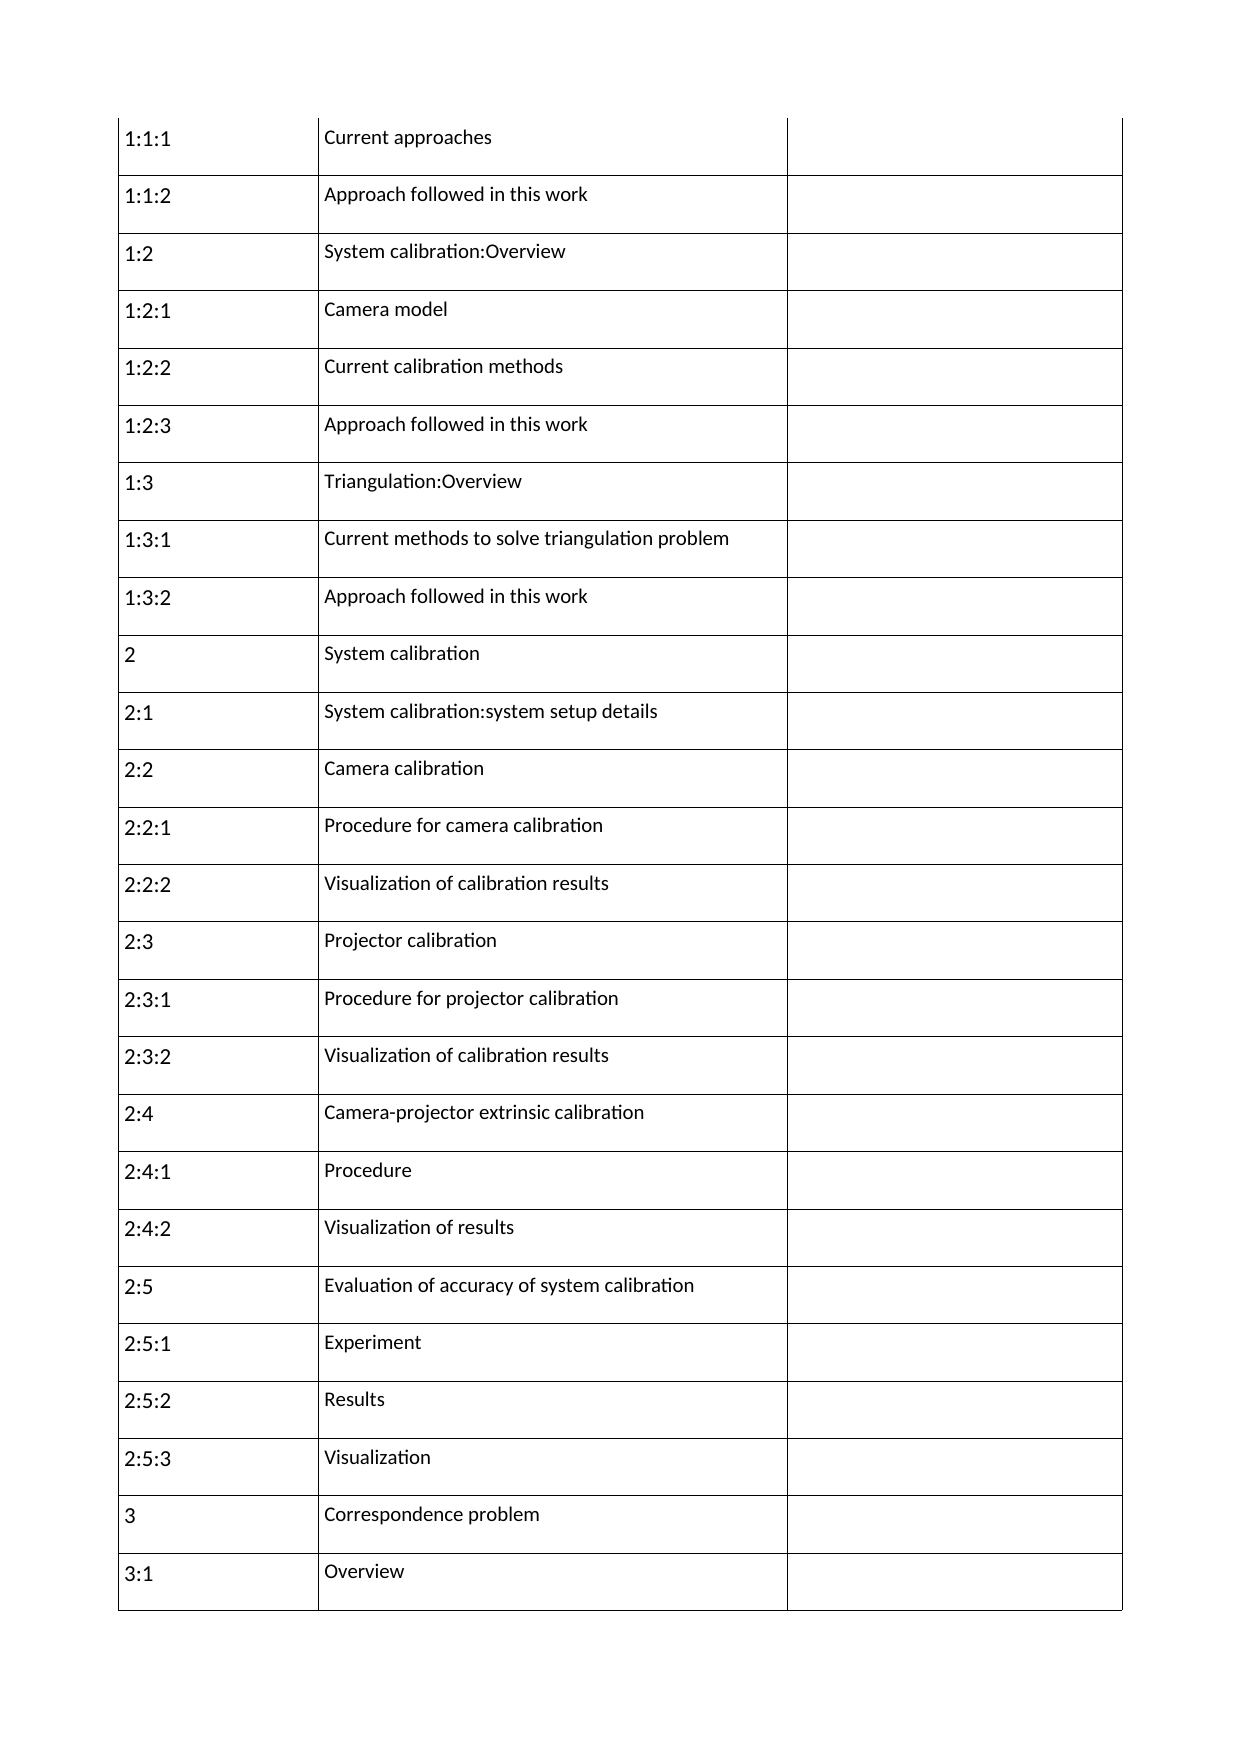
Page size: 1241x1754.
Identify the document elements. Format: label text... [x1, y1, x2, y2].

table_cell 2:4:2 [119, 1210, 318, 1266]
table_cell [788, 693, 1122, 749]
table_cell Triangulation:Overview [319, 463, 787, 520]
table_cell Camera model [319, 291, 787, 348]
table_cell [788, 521, 1122, 577]
table_cell 2:4:1 [119, 1152, 318, 1209]
table_cell Experiment [319, 1324, 787, 1381]
table_cell [788, 808, 1122, 864]
table_cell [788, 1210, 1122, 1266]
table_cell 2:5:1 [119, 1324, 318, 1381]
table_cell Current approaches [319, 118, 787, 175]
table_cell 2:5:3 [119, 1439, 318, 1495]
table_cell Current methods to solve triangulation problem [319, 521, 787, 577]
table_cell 2:2:2 [119, 865, 318, 921]
table_cell System calibration:system setup details [319, 693, 787, 749]
table_cell 1:3:2 [119, 578, 318, 635]
table_cell [788, 1439, 1122, 1495]
table_cell 2:2:1 [119, 808, 318, 864]
table_cell 2:3 [119, 922, 318, 979]
table_cell Visualization [319, 1439, 787, 1495]
table_cell Procedure for projector calibration [319, 980, 787, 1036]
table_cell [788, 176, 1122, 233]
table_cell [788, 349, 1122, 405]
table_cell [788, 1267, 1122, 1323]
table_cell [788, 980, 1122, 1036]
table_cell [788, 578, 1122, 635]
table_cell 2:5 [119, 1267, 318, 1323]
table_cell 1:2 [119, 234, 318, 290]
table_cell 1:3 [119, 463, 318, 520]
table_cell 3:1 [119, 1554, 318, 1610]
table_cell [788, 1152, 1122, 1209]
table_cell 2:2 [119, 750, 318, 807]
table_cell 2:3:2 [119, 1037, 318, 1094]
table_cell Results [319, 1382, 787, 1438]
table_cell 1:2:1 [119, 291, 318, 348]
table_cell [788, 1382, 1122, 1438]
table_cell Visualization of results [319, 1210, 787, 1266]
table_cell Evaluation of accuracy of system calibration [319, 1267, 787, 1323]
table_cell [788, 118, 1122, 175]
table_cell Approach followed in this work [319, 406, 787, 462]
table_cell 1:3:1 [119, 521, 318, 577]
table_cell [788, 234, 1122, 290]
table_cell [788, 750, 1122, 807]
table_cell 2:1 [119, 693, 318, 749]
table_cell 1:1:2 [119, 176, 318, 233]
table_cell Correspondence problem [319, 1496, 787, 1553]
table_cell Current calibration methods [319, 349, 787, 405]
table_cell [788, 1554, 1122, 1610]
table_cell [788, 1037, 1122, 1094]
table_cell Projector calibration [319, 922, 787, 979]
table_cell Visualization of calibration results [319, 865, 787, 921]
table_cell [788, 1496, 1122, 1553]
table_cell Visualization of calibration results [319, 1037, 787, 1094]
table_cell 1:1:1 [119, 118, 318, 175]
table_cell Camera-projector extrinsic calibration [319, 1095, 787, 1151]
table_cell Overview [319, 1554, 787, 1610]
table_cell 2:4 [119, 1095, 318, 1151]
table_cell [788, 922, 1122, 979]
table_cell Procedure [319, 1152, 787, 1209]
table_cell Procedure for camera calibration [319, 808, 787, 864]
table_cell Approach followed in this work [319, 578, 787, 635]
table_cell 2 [119, 636, 318, 692]
table_cell System calibration:Overview [319, 234, 787, 290]
table_cell [788, 1324, 1122, 1381]
table_cell [788, 865, 1122, 921]
table_cell [788, 463, 1122, 520]
table_cell 1:2:2 [119, 349, 318, 405]
table_cell System calibration [319, 636, 787, 692]
table_cell 3 [119, 1496, 318, 1553]
table_cell 2:3:1 [119, 980, 318, 1036]
table_cell [788, 406, 1122, 462]
table_cell 1:2:3 [119, 406, 318, 462]
table_cell [788, 636, 1122, 692]
table_cell Camera calibration [319, 750, 787, 807]
table_cell [788, 291, 1122, 348]
table_cell 2:5:2 [119, 1382, 318, 1438]
table_cell [788, 1095, 1122, 1151]
table_cell Approach followed in this work [319, 176, 787, 233]
